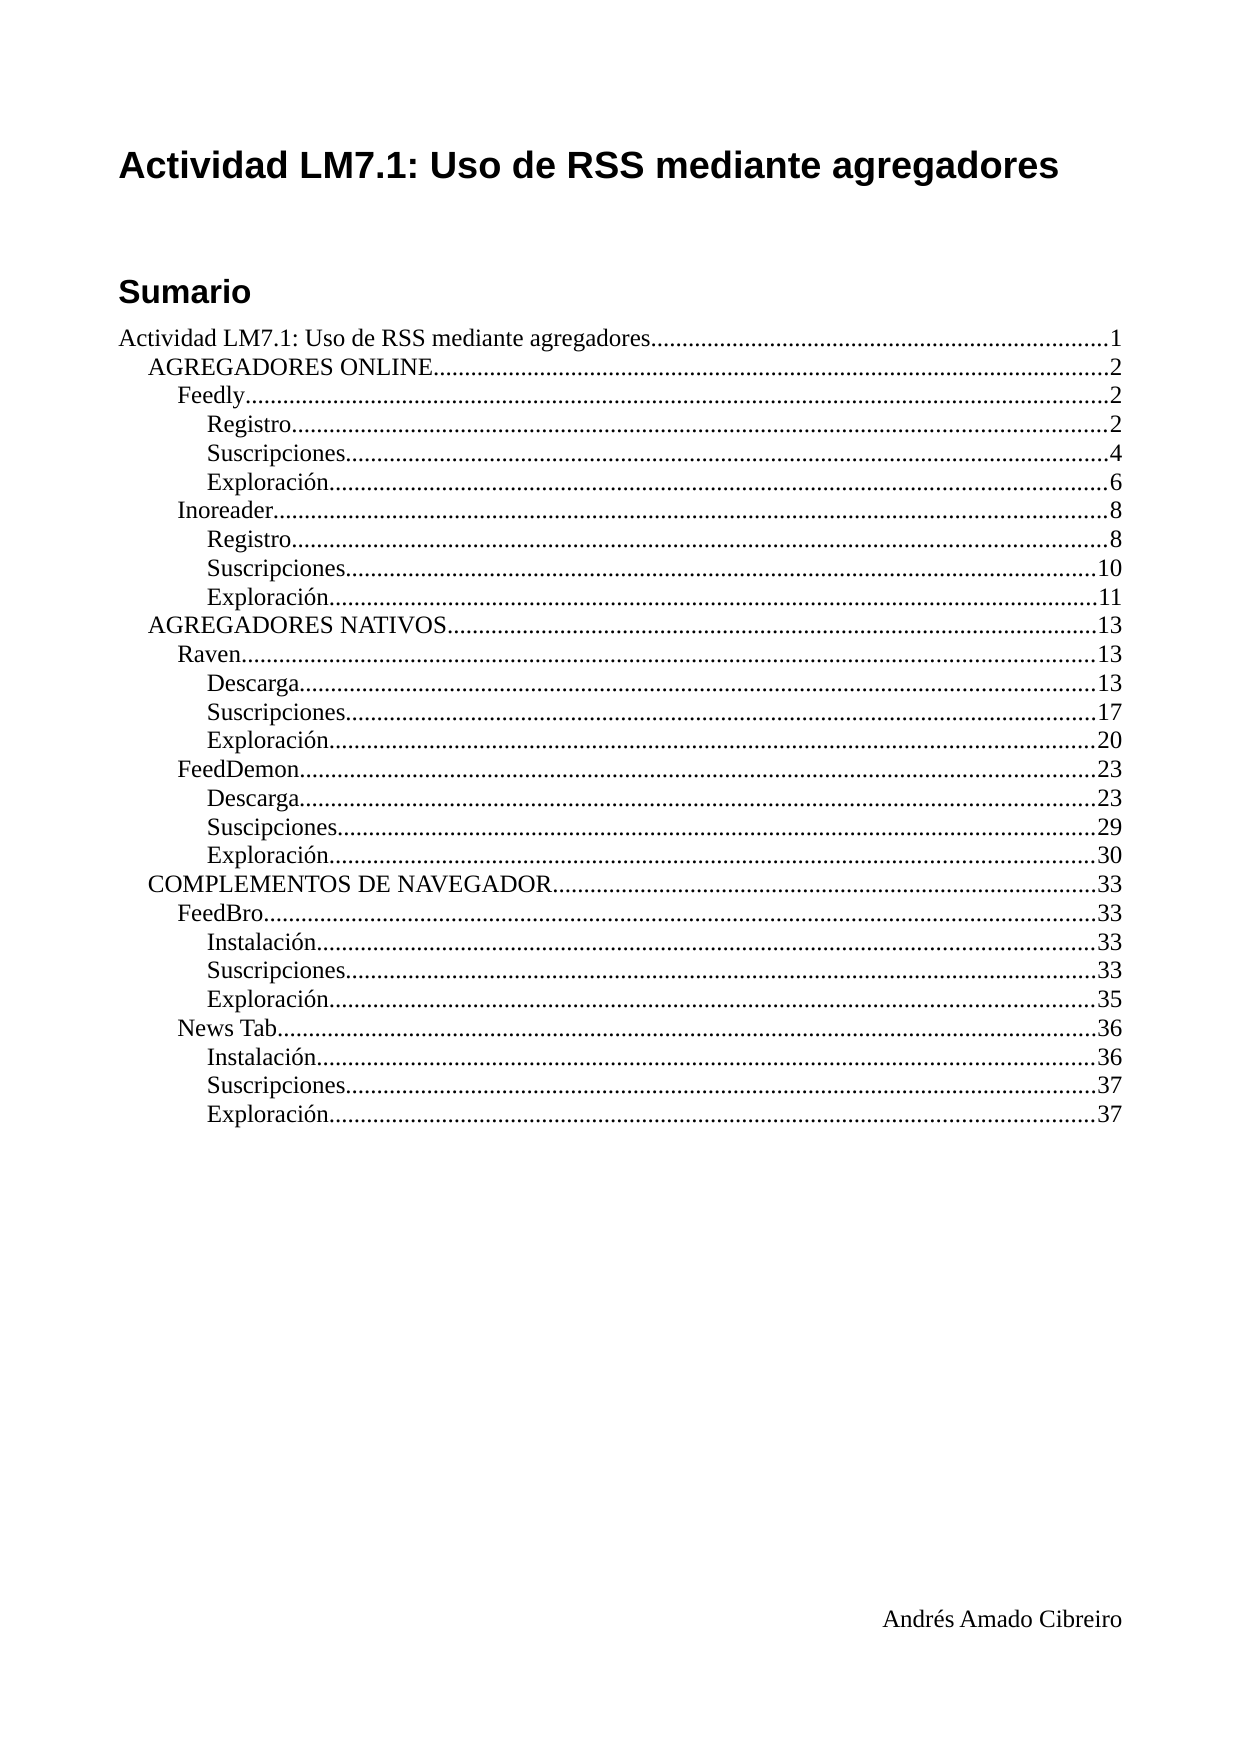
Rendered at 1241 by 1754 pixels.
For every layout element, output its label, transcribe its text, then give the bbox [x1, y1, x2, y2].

text Instalación 36 [207, 1042, 1122, 1070]
text AGREGADORES ONLINE 2 [148, 352, 1122, 380]
text Registro 8 [207, 524, 1122, 553]
text Exploración 37 [207, 1099, 1122, 1128]
text Descarga 23 [207, 783, 1122, 812]
text Exploración 30 [207, 840, 1122, 869]
text Exploración 11 [207, 582, 1122, 610]
text Suscripciones 33 [207, 955, 1122, 984]
text Feedly 2 [177, 380, 1122, 409]
text Suscripciones 17 [207, 697, 1122, 725]
text Suscripciones 37 [207, 1070, 1122, 1099]
subtitle Sumario [118, 272, 1122, 310]
text News Tab 36 [177, 1013, 1122, 1042]
text FeedDemon 23 [177, 754, 1122, 783]
text Descarga 13 [207, 668, 1122, 697]
text AGREGADORES NATIVOS 13 [148, 610, 1122, 639]
subtitle Actividad LM7.1: Uso de RSS mediante agregadores [118, 143, 1122, 187]
text FeedBro 33 [177, 898, 1122, 927]
text Suscripciones 10 [207, 553, 1122, 582]
text COMPLEMENTOS DE NAVEGADOR 33 [148, 869, 1122, 898]
text Andrés Amado Cibreiro [118, 1604, 1122, 1633]
text Suscipciones 29 [207, 812, 1122, 840]
text Inoreader 8 [177, 495, 1122, 524]
text Raven 13 [177, 639, 1122, 668]
text Exploración 20 [207, 725, 1122, 754]
text Registro 2 [207, 409, 1122, 438]
text Exploración 6 [207, 467, 1122, 495]
text Actividad LM7.1: Uso de RSS mediante agregadores 1 [118, 323, 1122, 352]
text Suscripciones 4 [207, 438, 1122, 467]
text Exploración 35 [207, 984, 1122, 1013]
text Instalación 33 [207, 927, 1122, 955]
